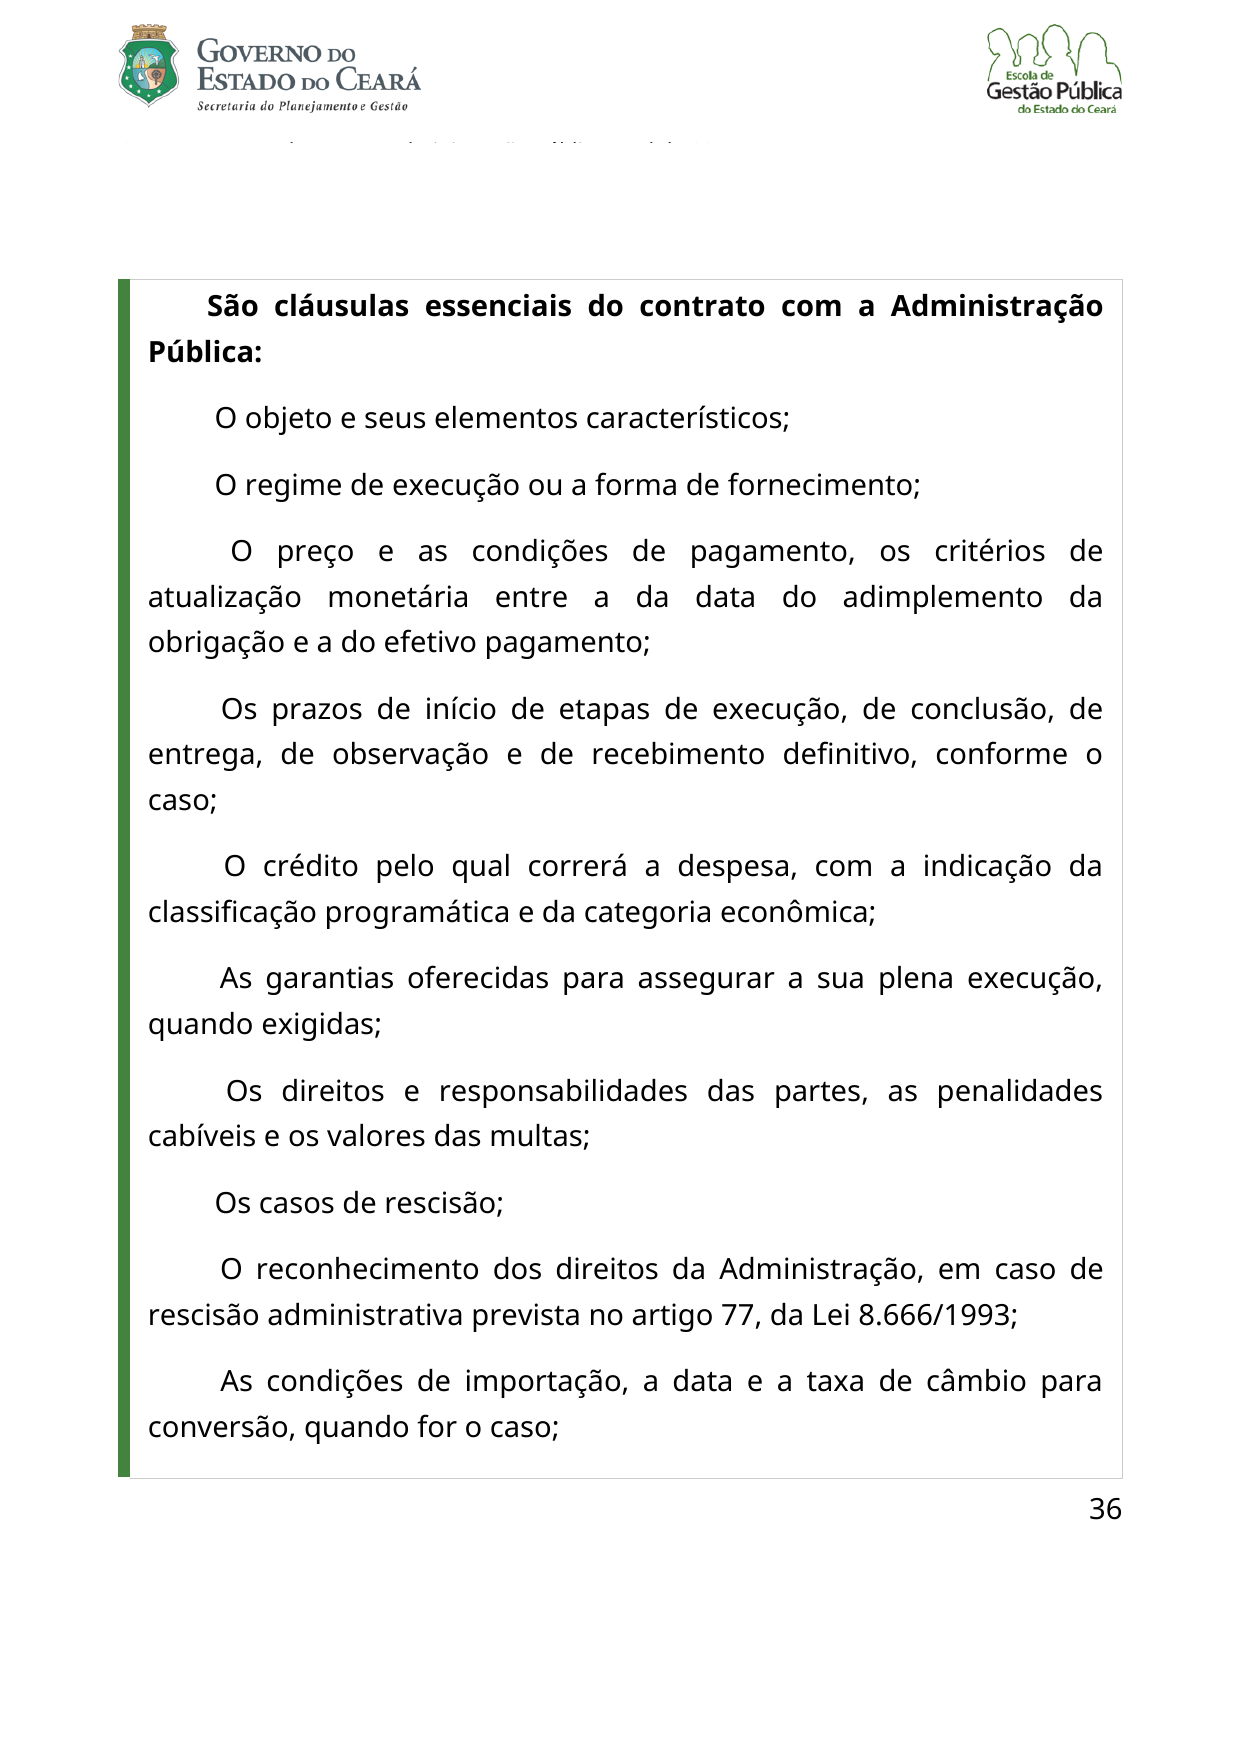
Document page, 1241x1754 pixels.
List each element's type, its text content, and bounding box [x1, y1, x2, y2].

table_header [118, 279, 130, 1477]
table_header São cláusulas essenciais do contrato com a Administração Pública: O objeto e seus elementos característicos; O regime de execução ou a forma de fornecimento; O preço e as condições de pagamento, os critérios de atualização monetária entre a da data do adimplemento da obrigação e a do efetivo pagamento; Os prazos de início de etapas de execução, de conclusão, de entrega, de observação e de recebimento definitivo, conforme o caso; O crédito pelo qual correrá a despesa, com a indicação da classificação programática e da categoria econômica; As garantias oferecidas para assegurar a sua plena execução, quando exigidas; Os direitos e responsabilidades das partes, as penalidades cabíveis e os valores das multas; Os casos de rescisão; O reconhecimento dos direitos da Administração, em caso de rescisão administrativa prevista no artigo 77, da Lei 8.666/1993; As condições de importação, a data e a taxa de câmbio para conversão, quando for o caso; [130, 280, 1122, 1477]
picture [118, 24, 1122, 113]
